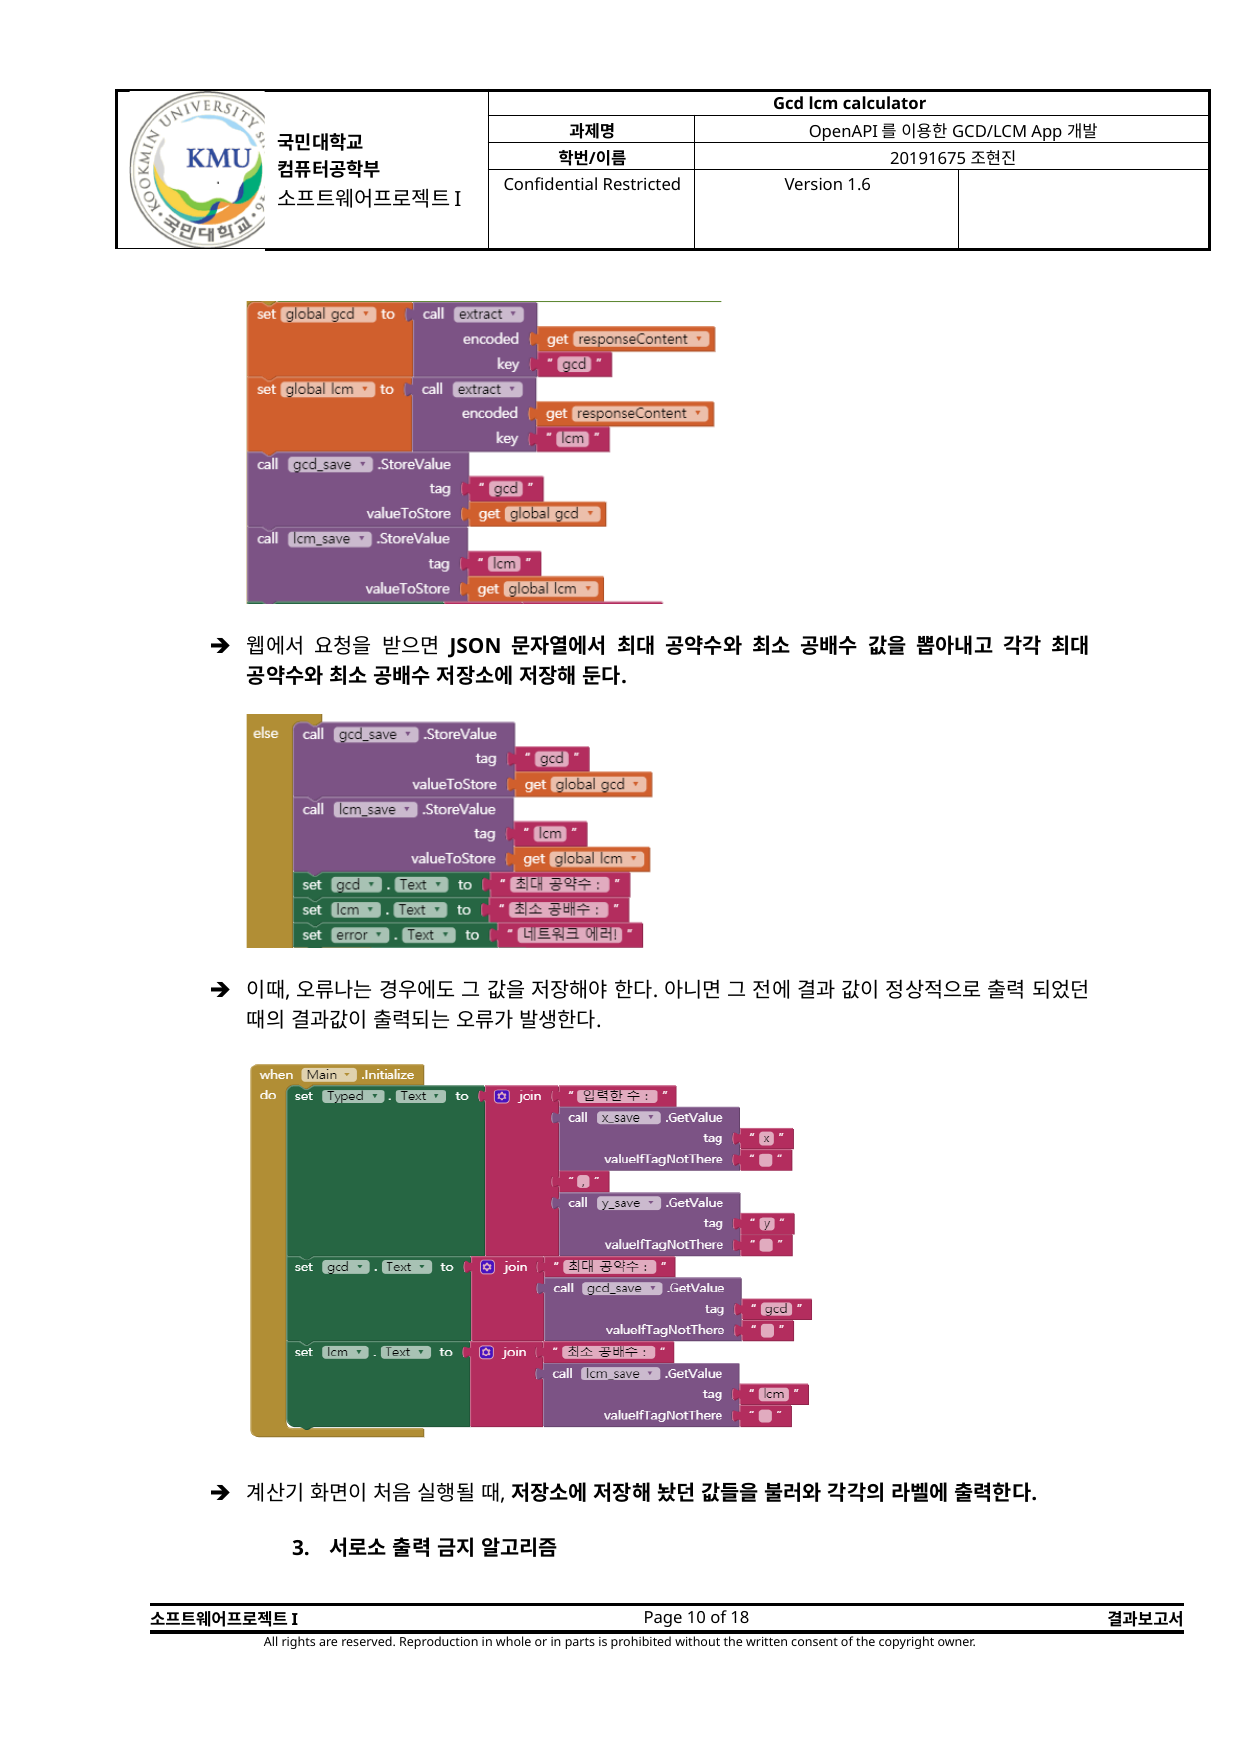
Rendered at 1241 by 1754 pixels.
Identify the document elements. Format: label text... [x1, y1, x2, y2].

list 서로소 출력 금지 알고리즘 [292, 1532, 1090, 1562]
list 계산기 화면이 처음 실행될 때, 저장소에 저장해 놨던 값들을 불러와 각각의 라벨에 출력한다. [209, 1476, 1090, 1507]
list 웹에서 요청을 받으면 JSON 문자열에서 최대 공약수와 최소 공배수 값을 뽑아내고 각각 최대 공약수와 최소 공배수 저장소에 저장해 둔다. [209, 629, 1090, 689]
list 이때, 오류나는 경우에도 그 값을 저장해야 한다. 아니면 그 전에 결과 값이 정상적으로 출력 되었던 때의 결과값이 출력되는 오류가 발생한다. [209, 973, 1090, 1033]
